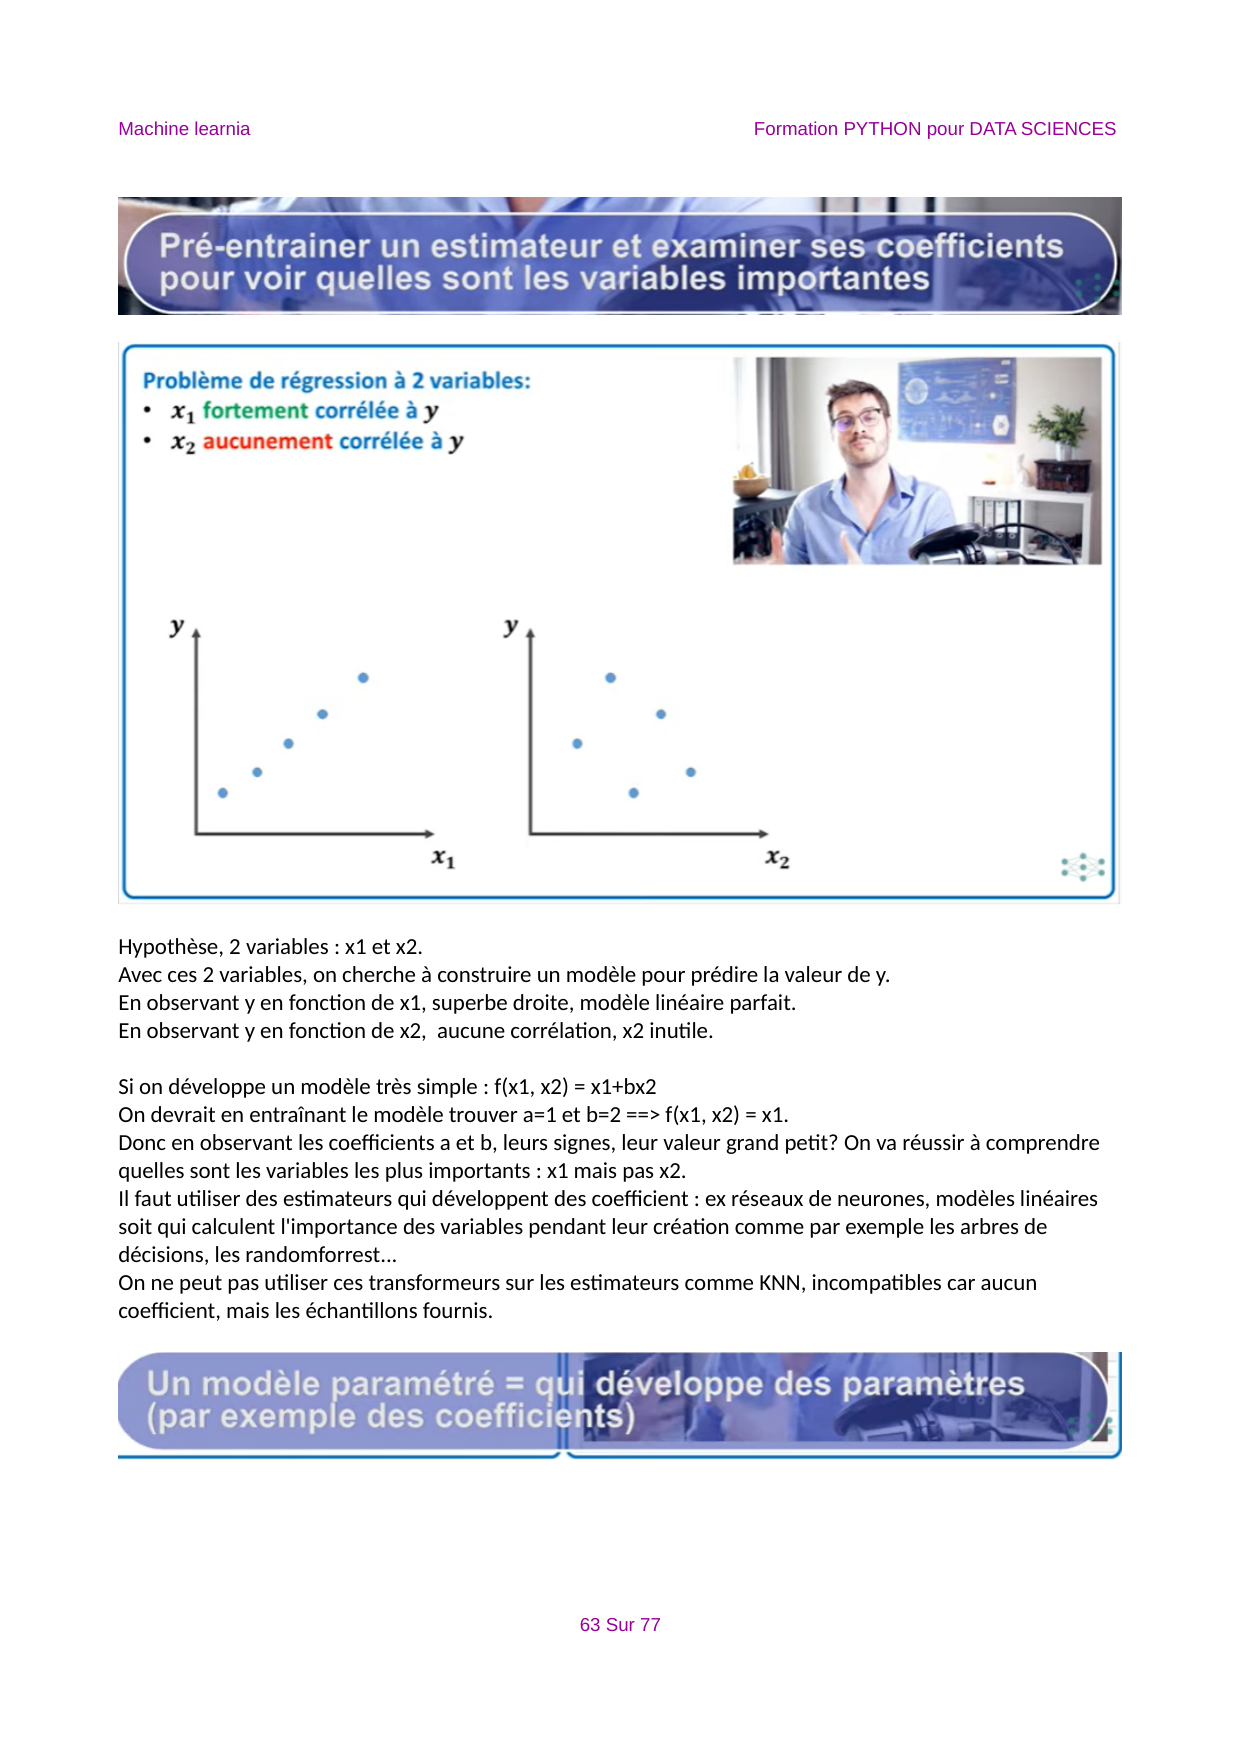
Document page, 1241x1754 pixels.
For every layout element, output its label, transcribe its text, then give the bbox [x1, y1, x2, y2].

text Avec ces 2 variables, on cherche à construire un modèle pour prédire la valeur de y. [118, 960, 1122, 988]
text Il faut utiliser des estimateurs qui développent des coefficient : ex réseaux de neurones, modèles linéaires soit qui calculent l'importance des variables pendant leur création comme par exemple les arbres de décisions, les randomforrest... [118, 1184, 1122, 1268]
picture [118, 197, 1122, 315]
text Donc en observant les coefficients a et b, leurs signes, leur valeur grand petit? On va réussir à comprendre quelles sont les variables les plus importants : x1 mais pas x2. [118, 1128, 1122, 1184]
text On devrait en entraînant le modèle trouver a=1 et b=2 ==> f(x1, x2) = x1. [118, 1100, 1122, 1128]
text On ne peut pas utiliser ces transformeurs sur les estimateurs comme KNN, incompatibles car aucun coefficient, mais les échantillons fournis. [118, 1268, 1122, 1324]
text En observant y en fonction de x2, aucune corrélation, x2 inutile. [118, 1016, 1122, 1044]
picture [118, 342, 1122, 905]
picture [118, 1352, 1122, 1460]
text En observant y en fonction de x1, superbe droite, modèle linéaire parfait. [118, 988, 1122, 1016]
text Si on développe un modèle très simple : f(x1, x2) = x1+bx2 [118, 1072, 1122, 1100]
text Hypothèse, 2 variables : x1 et x2. [118, 932, 1122, 960]
